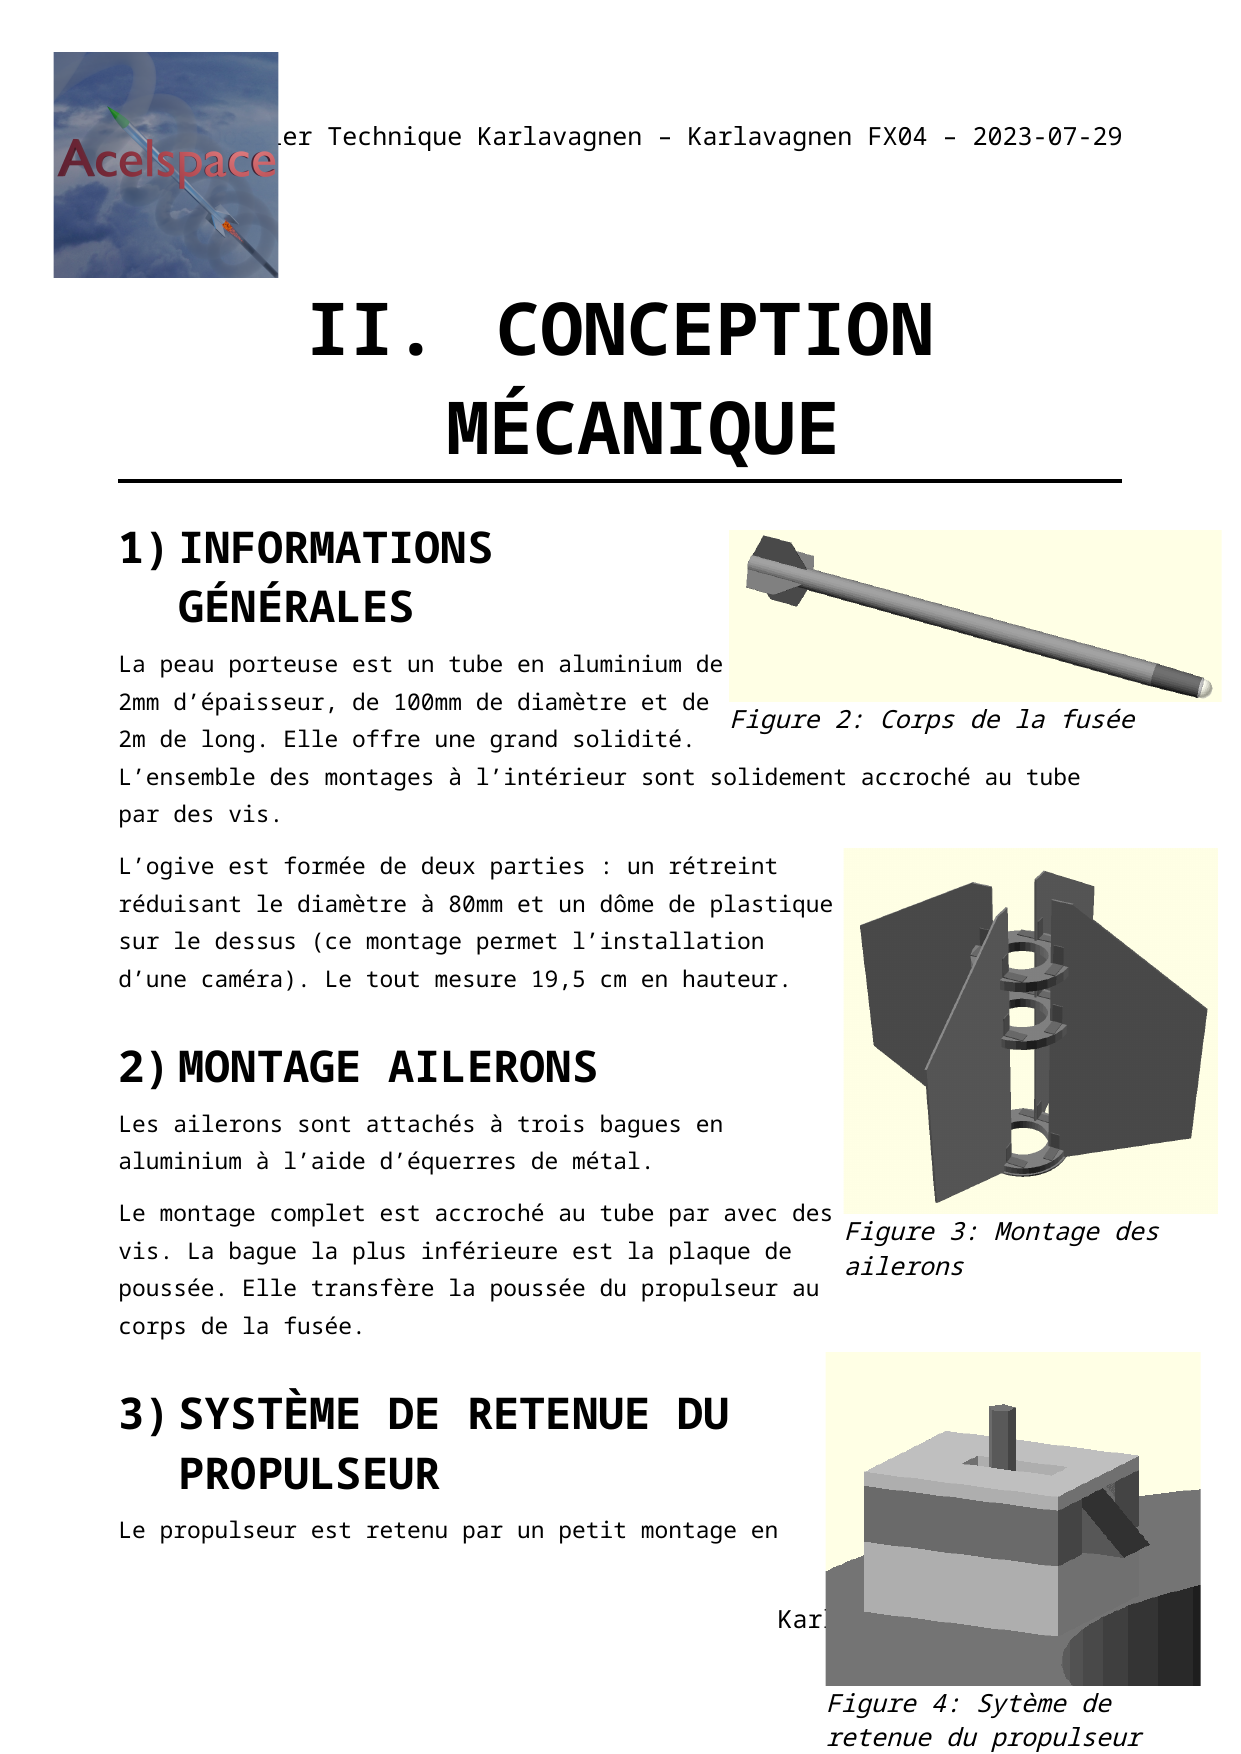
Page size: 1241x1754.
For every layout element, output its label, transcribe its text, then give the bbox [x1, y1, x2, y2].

picture [729, 530, 1222, 702]
text Les ailerons sont attachés à trois bagues en aluminium à l’aide d’équerres de métal. [118, 1108, 843, 1176]
text Le propulseur est retenu par un petit montage en métal accroché à la plaque de poussée. [118, 1514, 825, 1546]
text Figure 4: Sytème de retenue du propulseur [826, 1686, 1201, 1754]
subtitle Système de retenue du propulseur [118, 1383, 825, 1502]
subtitle [826, 1339, 1201, 1352]
picture [825, 1352, 1201, 1686]
text La peau porteuse est un tube en aluminium de 2mm d’épaisseur, de 100mm de diamètre et de 2m de long. Elle offre une grand solidité. L’ensemble des montages à l’intérieur sont solidement accroché au tube par des vis. [118, 648, 1122, 829]
text Figure 3: Montage des ailerons [843, 1214, 1218, 1282]
text [843, 836, 1218, 848]
subtitle Informations générales [118, 516, 1222, 636]
picture [843, 848, 1218, 1214]
subtitle Montage ailerons [118, 1036, 843, 1095]
text L’ogive est formée de deux parties : un rétreint réduisant le diamètre à 80mm et un dôme de plastique sur le dessus (ce montage permet l’installation d’une caméra). Le tout mesure 19,5 cm en hauteur. [118, 850, 843, 994]
text Figure 2: Corps de la fusée [729, 702, 1222, 736]
subtitle Conception mécanique [118, 207, 1122, 479]
text Le montage complet est accroché au tube par avec des vis. La bague la plus inférieure est la plaque de poussée. Elle transfère la poussée du propulseur au corps de la fusée. [118, 1197, 1122, 1341]
picture [53, 52, 279, 278]
